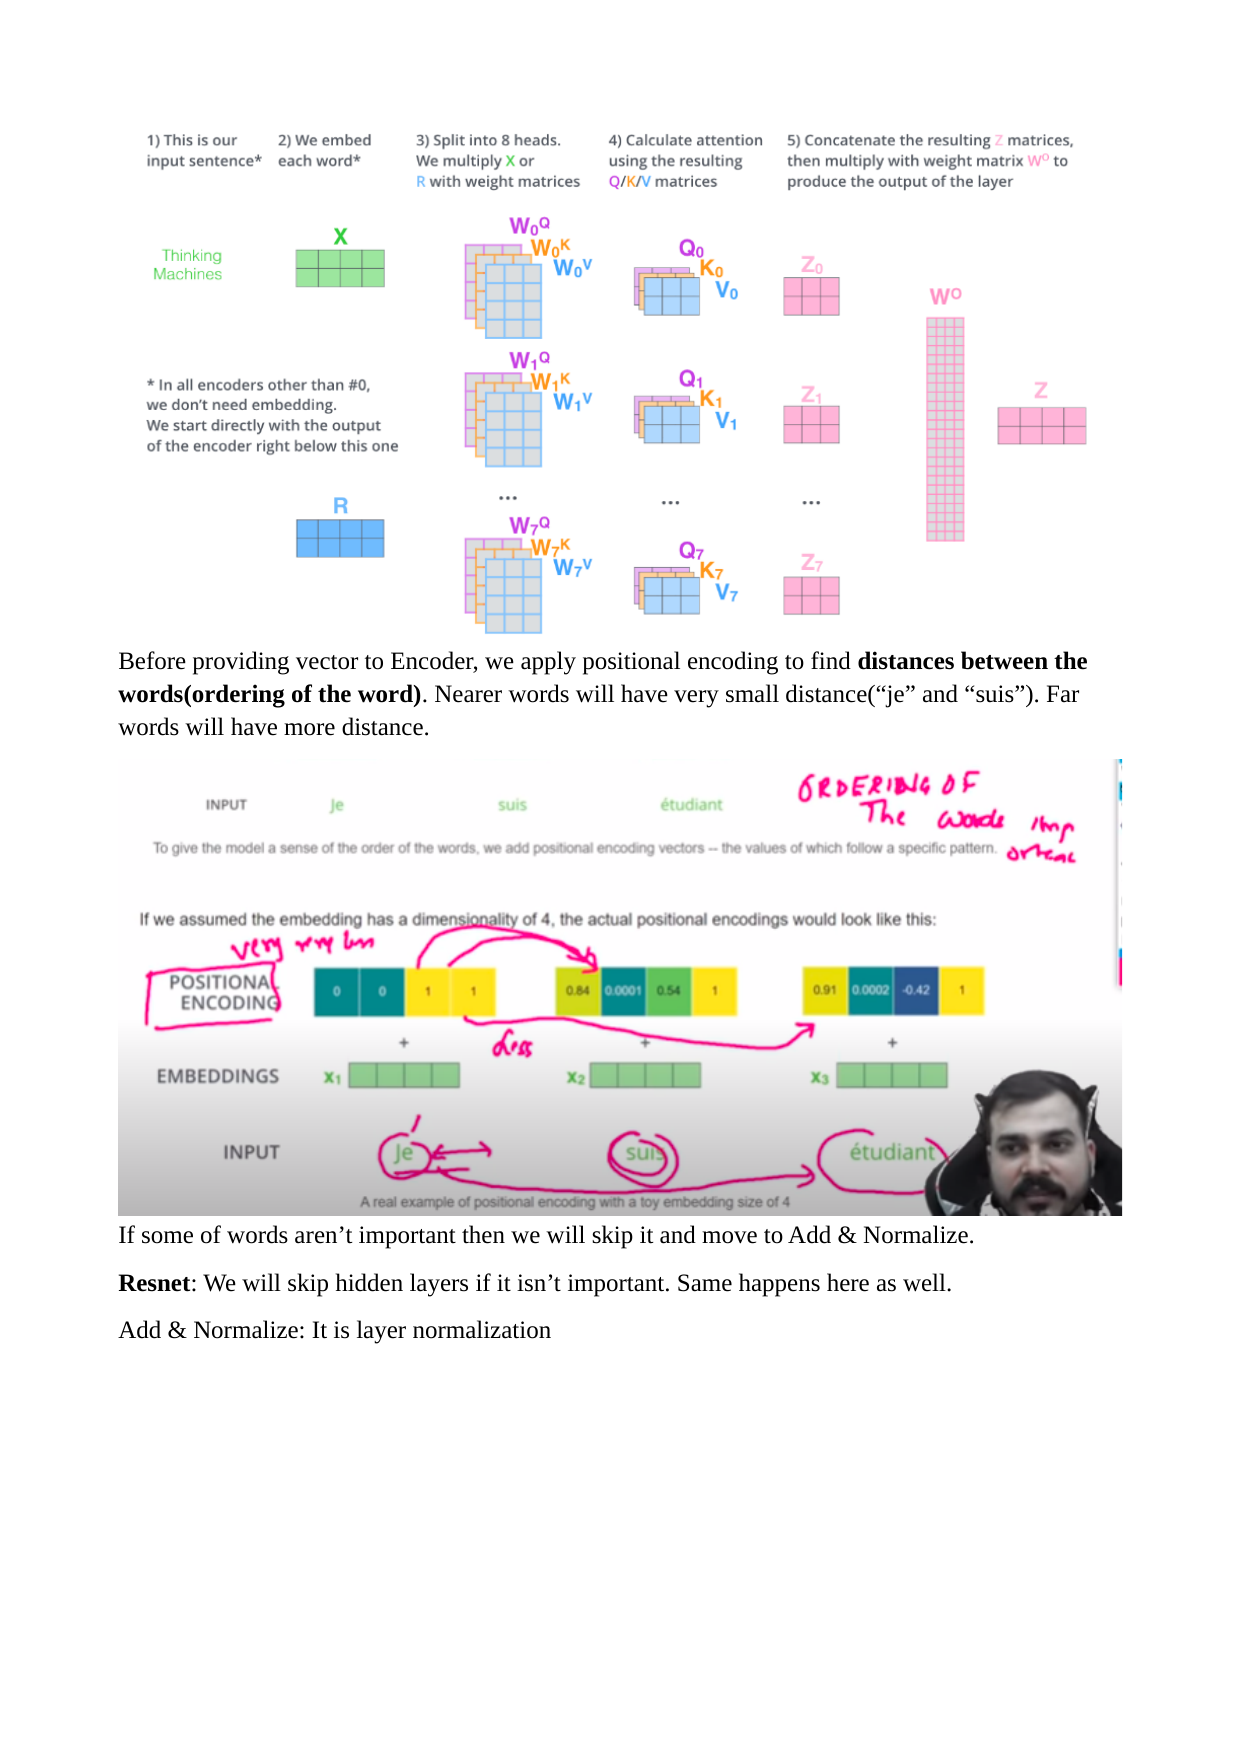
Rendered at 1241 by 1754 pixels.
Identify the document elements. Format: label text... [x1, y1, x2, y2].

text Resnet: We will skip hidden layers if it isn’t important. Same happens here as well. [118, 1268, 1122, 1296]
text Add & Normalize: It is layer normalization [118, 1315, 1122, 1344]
text Before providing vector to Encoder, we apply positional encoding to find distances between the words(ordering of the word). Nearer words will have very small distance(“je” and “suis”). Far words will have more distance. [118, 642, 1122, 741]
picture [118, 759, 1123, 1216]
text If some of words aren’t important then we will skip it and move to Add & Normalize. [118, 1216, 1122, 1249]
picture [118, 118, 1123, 642]
